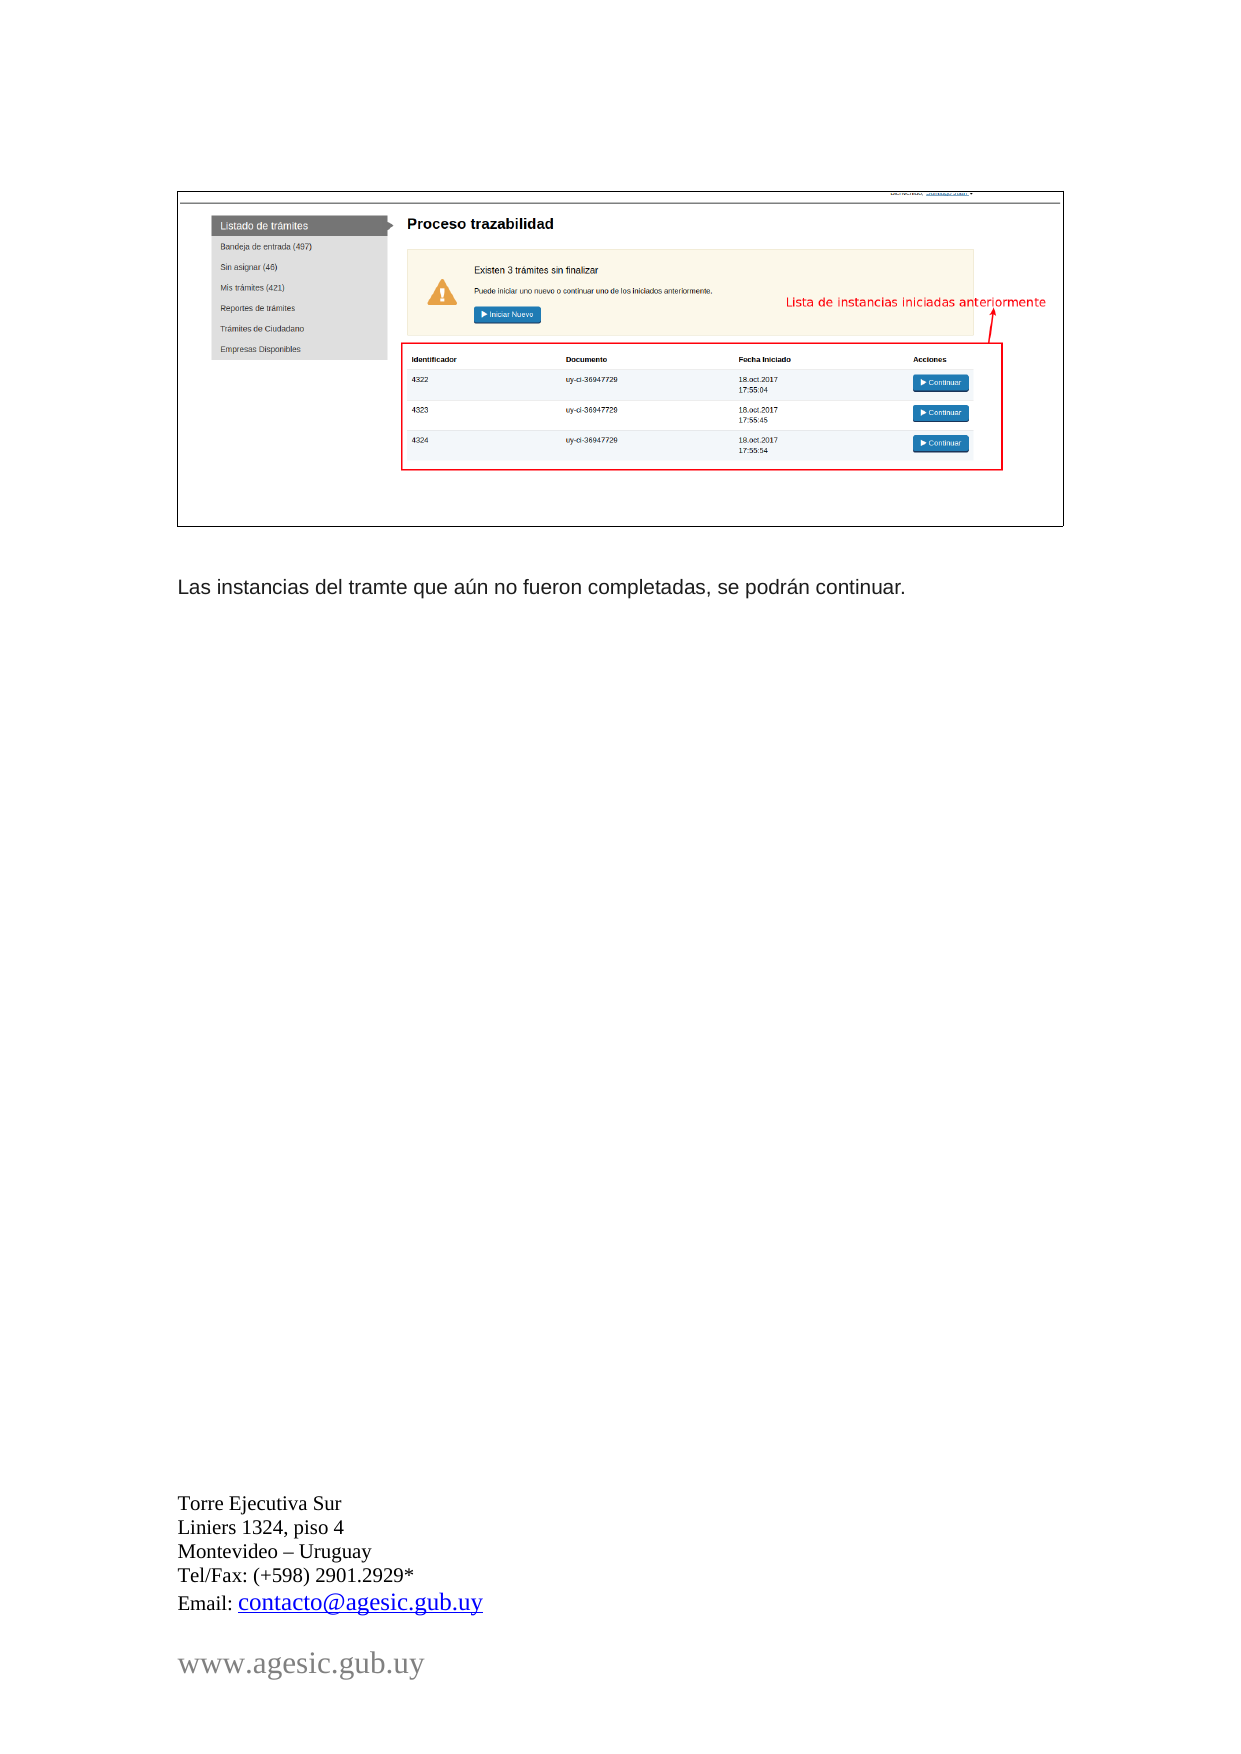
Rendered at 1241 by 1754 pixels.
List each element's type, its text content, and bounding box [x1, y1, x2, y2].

picture [180, 193, 1060, 523]
text Las instancias del tramte que aún no fueron completadas, se podrán continuar. [177, 575, 1063, 599]
